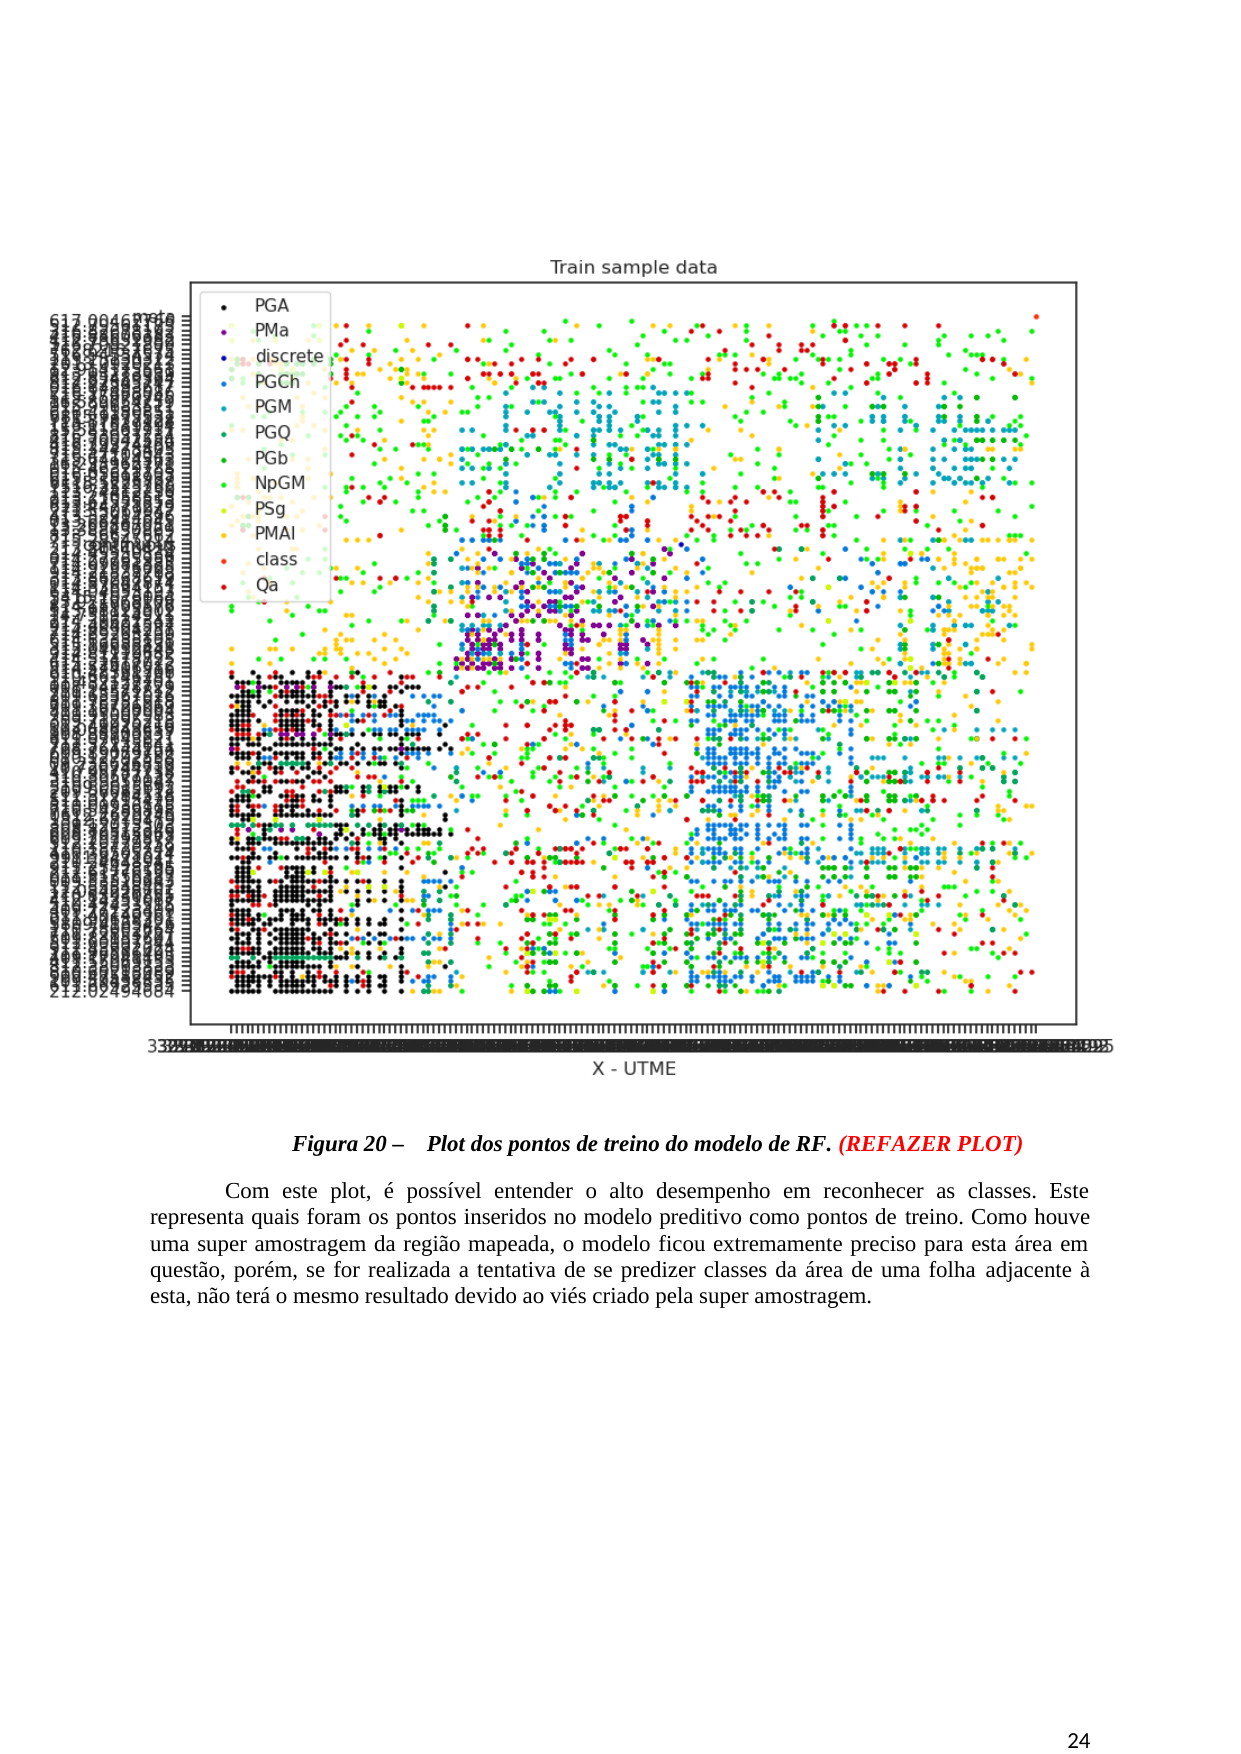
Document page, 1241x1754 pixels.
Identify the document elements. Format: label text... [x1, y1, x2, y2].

picture [48, 167, 1191, 1130]
text Com este plot, é possível entender o alto desempenho em reconhecer as classes. Este representa quais foram os pontos inseridos no modelo preditivo como pontos de treino. Como houve uma super amostragem da região mapeada, o modelo ficou extremamente preciso para esta área em questão, porém, se for realizada a tentativa de se predizer classes da área de uma folha adjacente à esta, não terá o mesmo resultado devido ao viés criado pela super amostragem. [150, 1177, 1090, 1309]
text Figura 20 – Plot dos pontos de treino do modelo de RF. (REFAZER PLOT) [150, 1130, 1090, 1156]
text [150, 150, 1090, 167]
